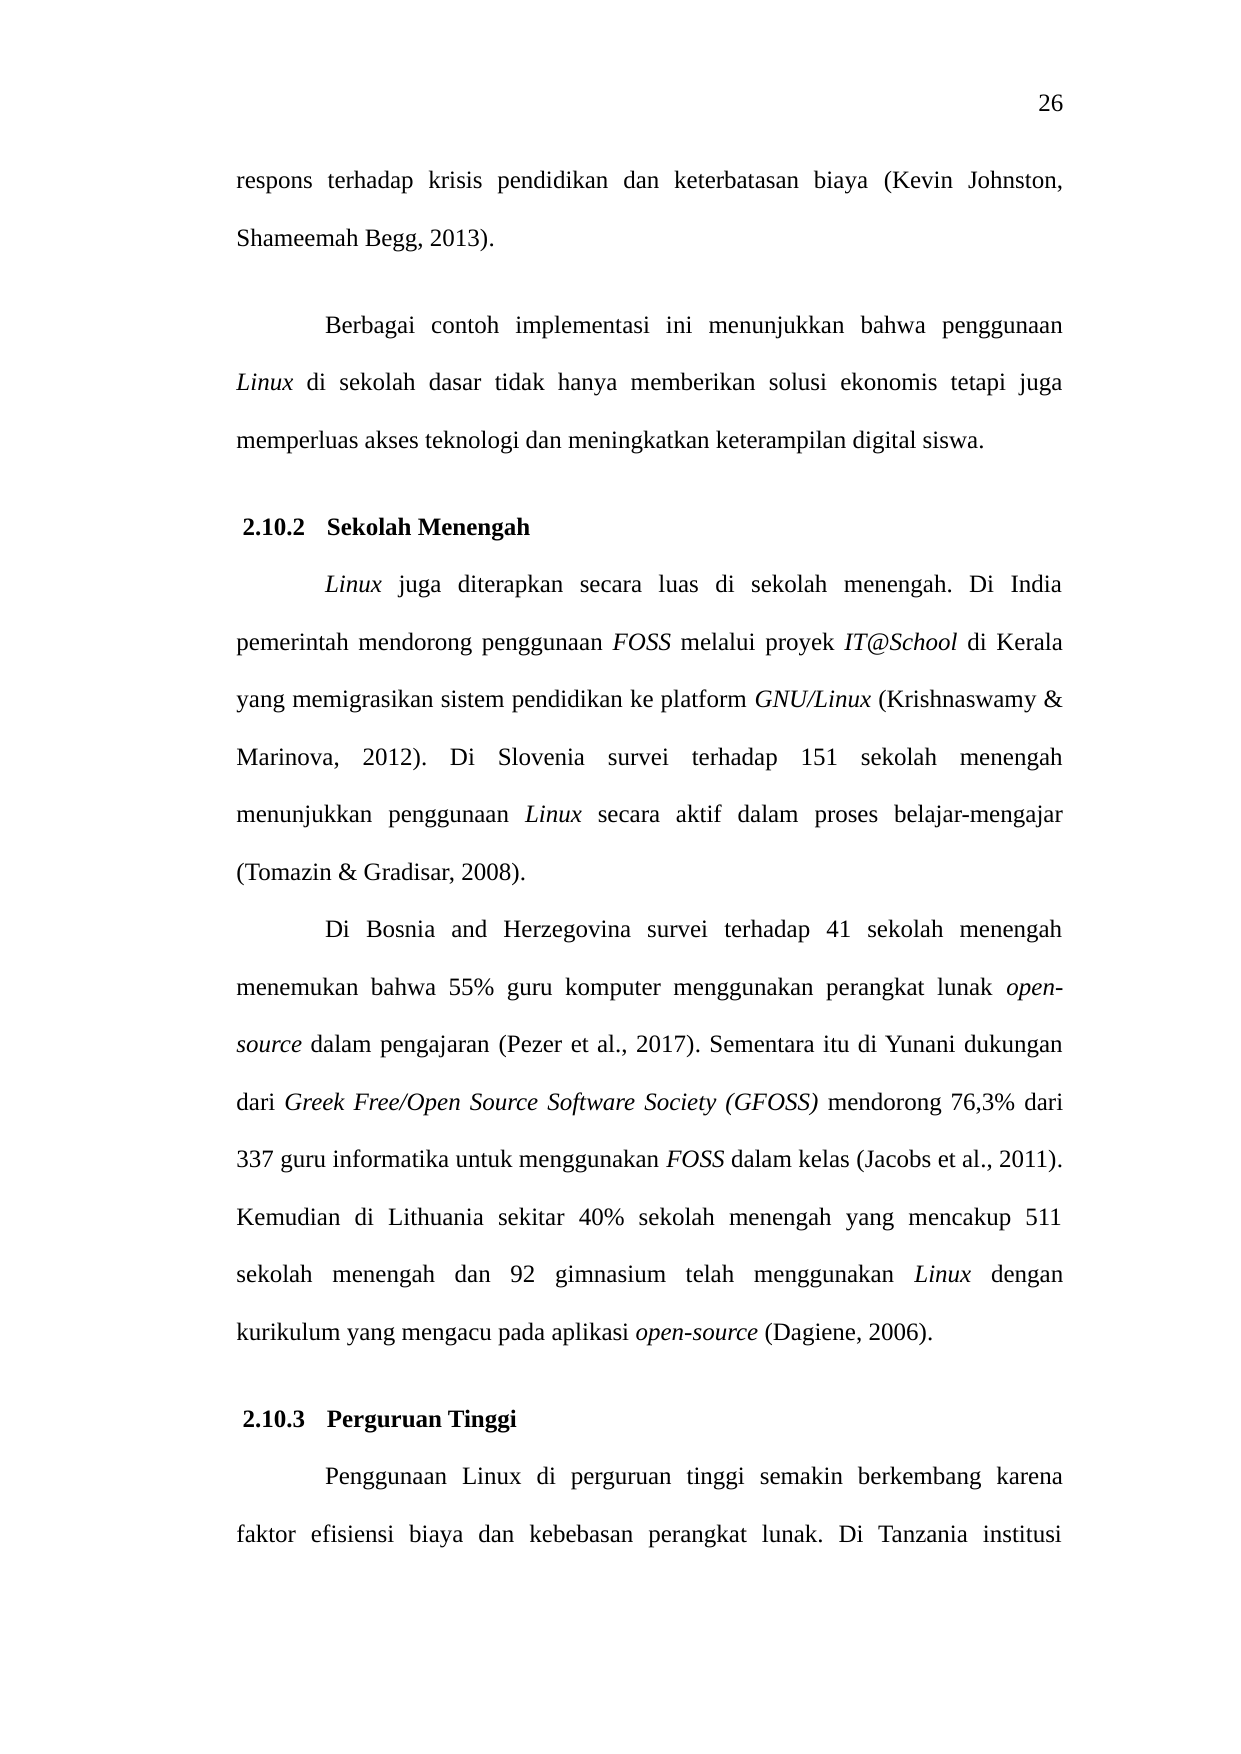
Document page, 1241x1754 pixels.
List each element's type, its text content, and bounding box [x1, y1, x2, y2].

subtitle Sekolah Menengah [236, 512, 1063, 541]
text Penggunaan Linux di perguruan tinggi semakin berkembang karena faktor efisiensi biaya dan kebebasan perangkat lunak. Di Tanzania institusi [236, 1461, 1063, 1547]
text respons terhadap krisis pendidikan dan keterbatasan biaya (Kevin Johnston, Shameemah Begg, 2013)⁠. [236, 165, 1063, 252]
text Di Bosnia and Herzegovina survei terhadap 41 sekolah menengah menemukan bahwa 55% guru komputer menggunakan perangkat lunak open-source dalam pengajaran (Pezer et al., 2017)⁠. Sementara itu di Yunani dukungan dari Greek Free/Open Source Software Society (GFOSS) mendorong 76,3% dari 337 guru informatika untuk menggunakan FOSS dalam kelas (Jacobs et al., 2011)⁠. Kemudian di Lithuania sekitar 40% sekolah menengah yang mencakup 511 sekolah menengah dan 92 gimnasium telah menggunakan Linux dengan kurikulum yang mengacu pada aplikasi open-source (Dagiene, 2006)⁠. [236, 914, 1063, 1346]
text Berbagai contoh implementasi ini menunjukkan bahwa penggunaan Linux di sekolah dasar tidak hanya memberikan solusi ekonomis tetapi juga memperluas akses teknologi dan meningkatkan keterampilan digital siswa. [236, 310, 1063, 453]
subtitle Perguruan Tinggi [236, 1404, 1063, 1432]
text Linux juga diterapkan secara luas di sekolah menengah. Di India pemerintah mendorong penggunaan FOSS melalui proyek IT@School di Kerala yang memigrasikan sistem pendidikan ke platform GNU/Linux (Krishnaswamy & Marinova, 2012)⁠. Di Slovenia survei terhadap 151 sekolah menengah menunjukkan penggunaan Linux secara aktif dalam proses belajar-mengajar (Tomazin & Gradisar, 2008)⁠. [236, 569, 1063, 886]
